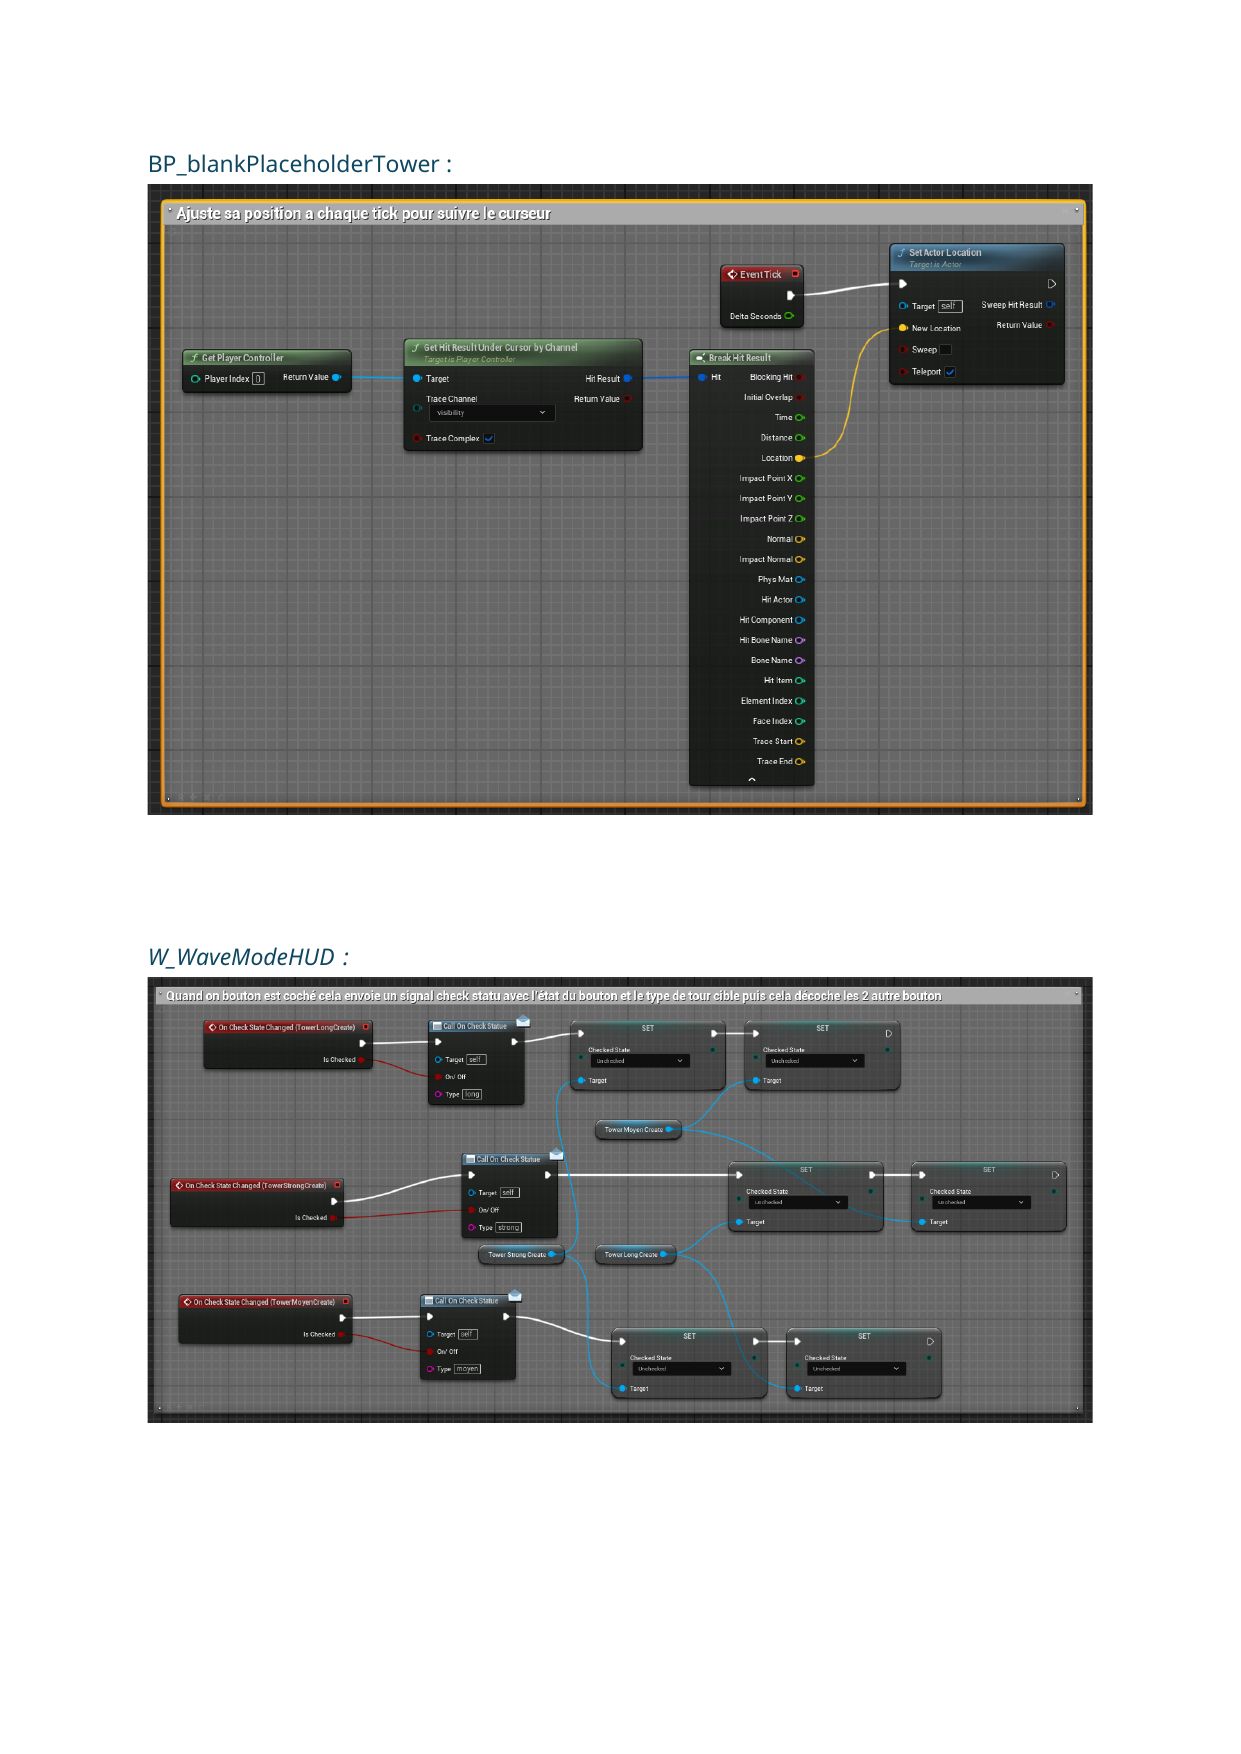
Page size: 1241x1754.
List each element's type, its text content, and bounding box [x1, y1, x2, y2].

subtitle BP_blankPlaceholderTower : [148, 148, 1093, 179]
subtitle W_WaveModeHUD : [148, 940, 1093, 972]
